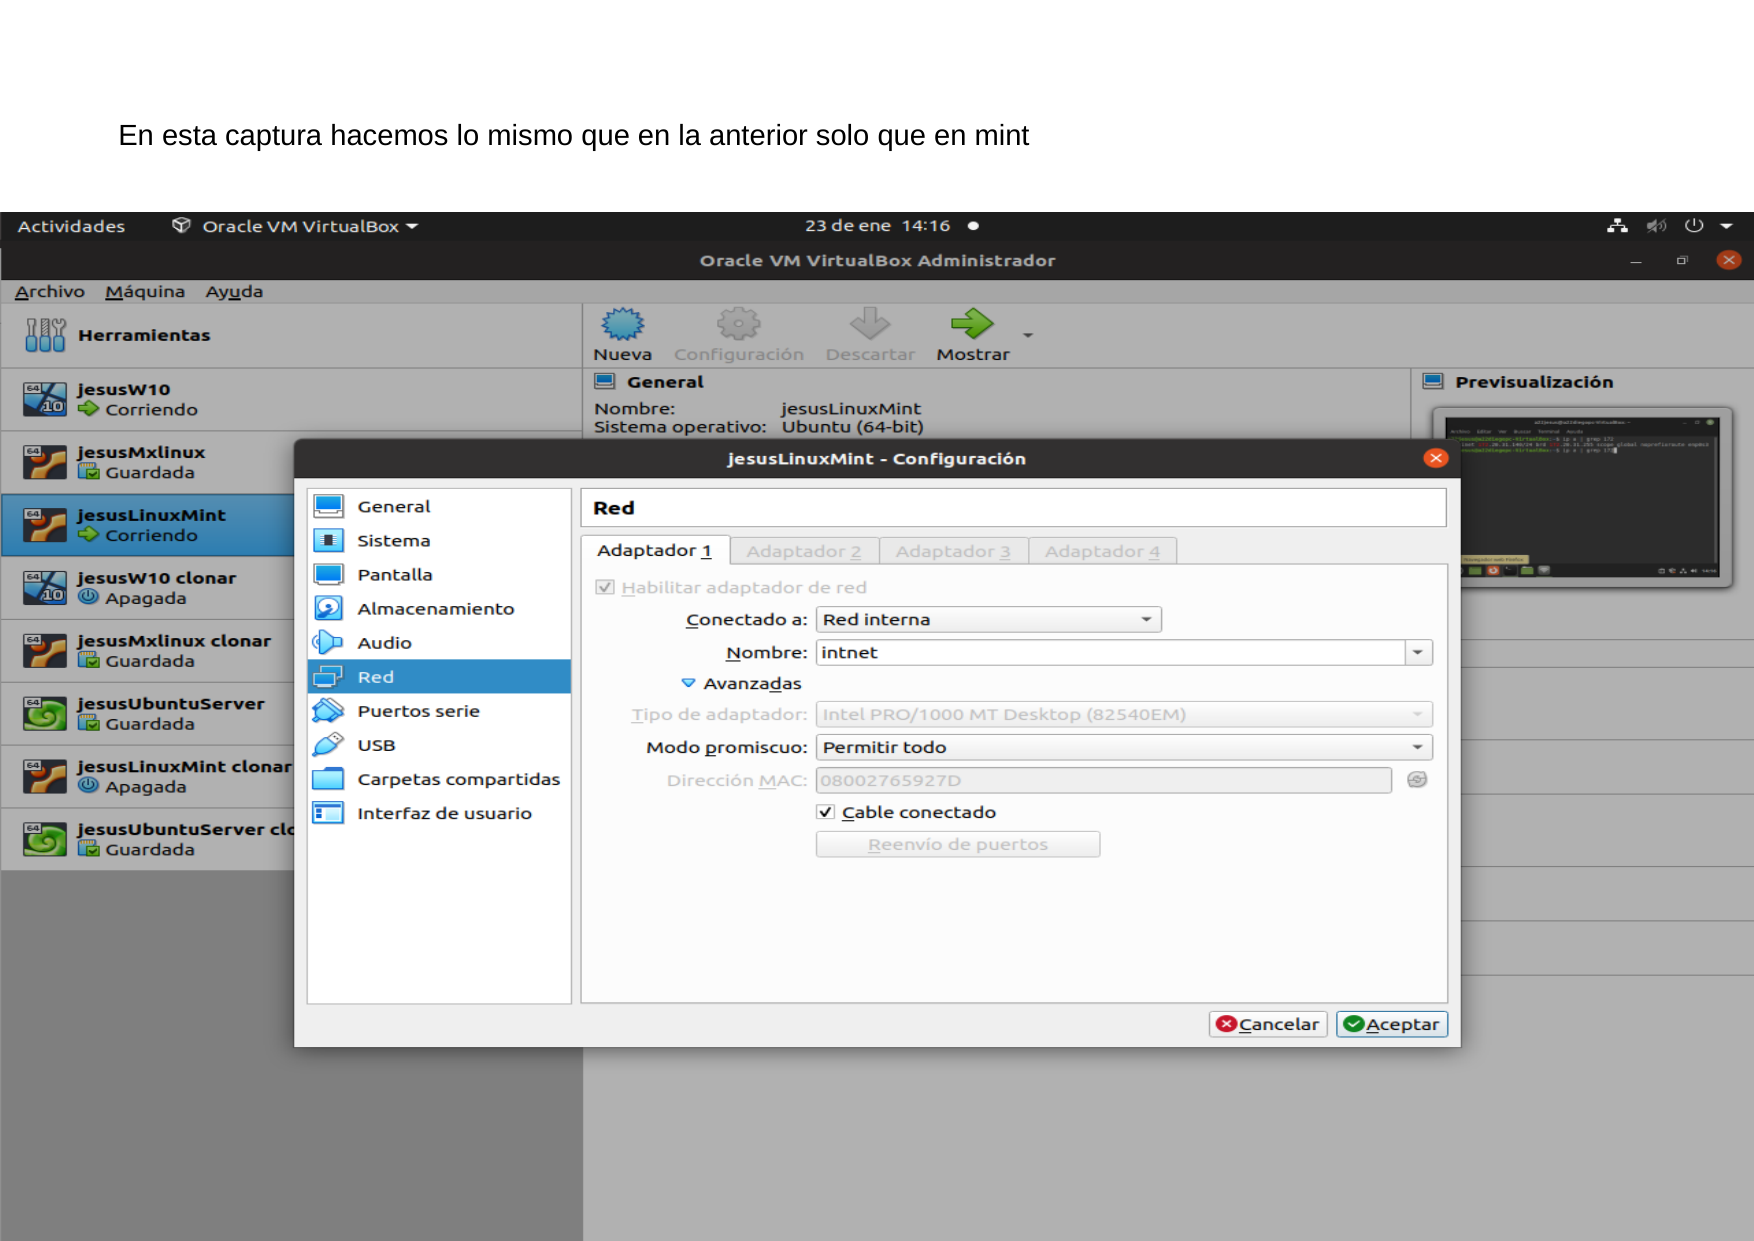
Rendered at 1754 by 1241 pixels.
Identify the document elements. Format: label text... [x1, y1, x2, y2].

picture [0, 212, 1754, 1241]
text En esta captura hacemos lo mismo que en la anterior solo que en mint [118, 118, 1636, 152]
